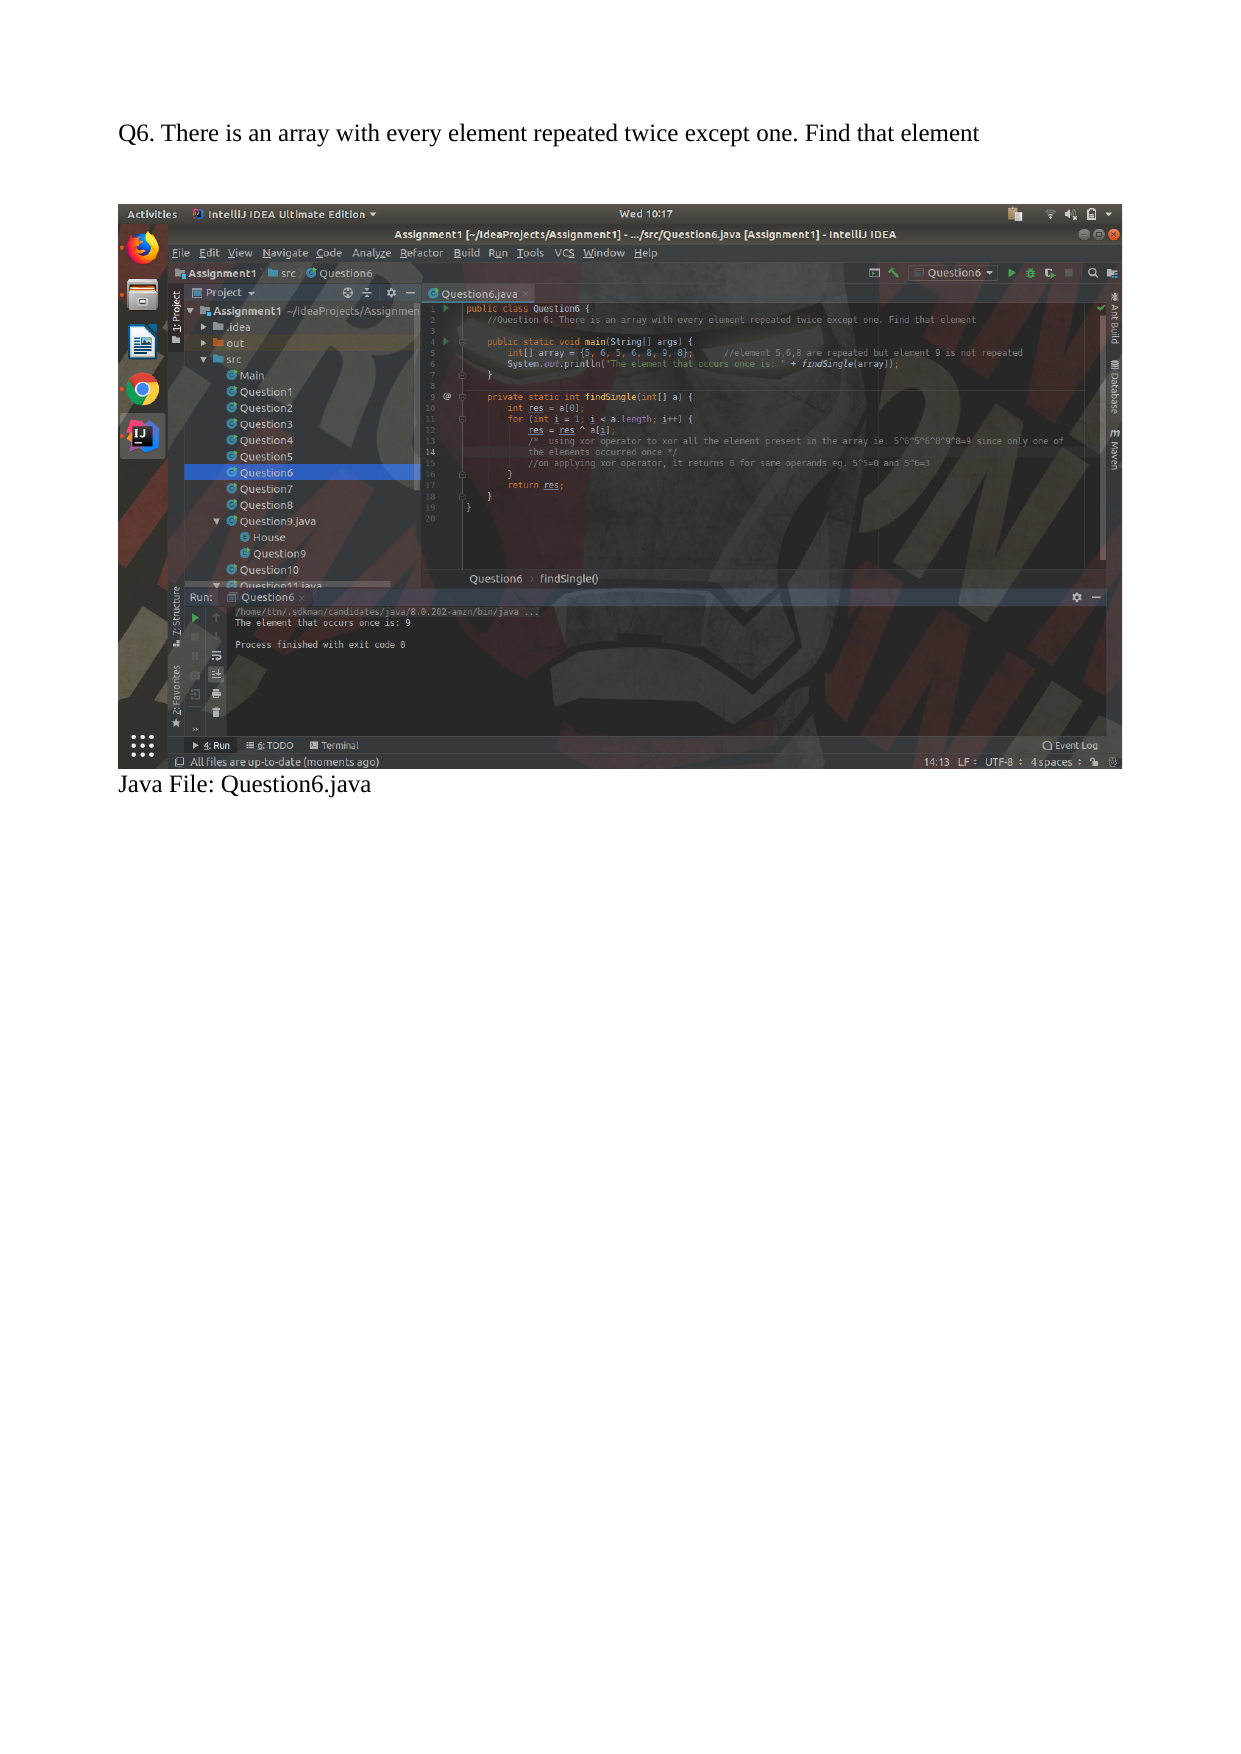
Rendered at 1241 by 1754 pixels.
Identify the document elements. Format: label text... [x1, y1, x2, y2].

text Java File: Question6.java [118, 769, 1122, 797]
picture [118, 204, 1123, 769]
text Q6. There is an array with every element repeated twice except one. Find that element [118, 118, 1122, 176]
